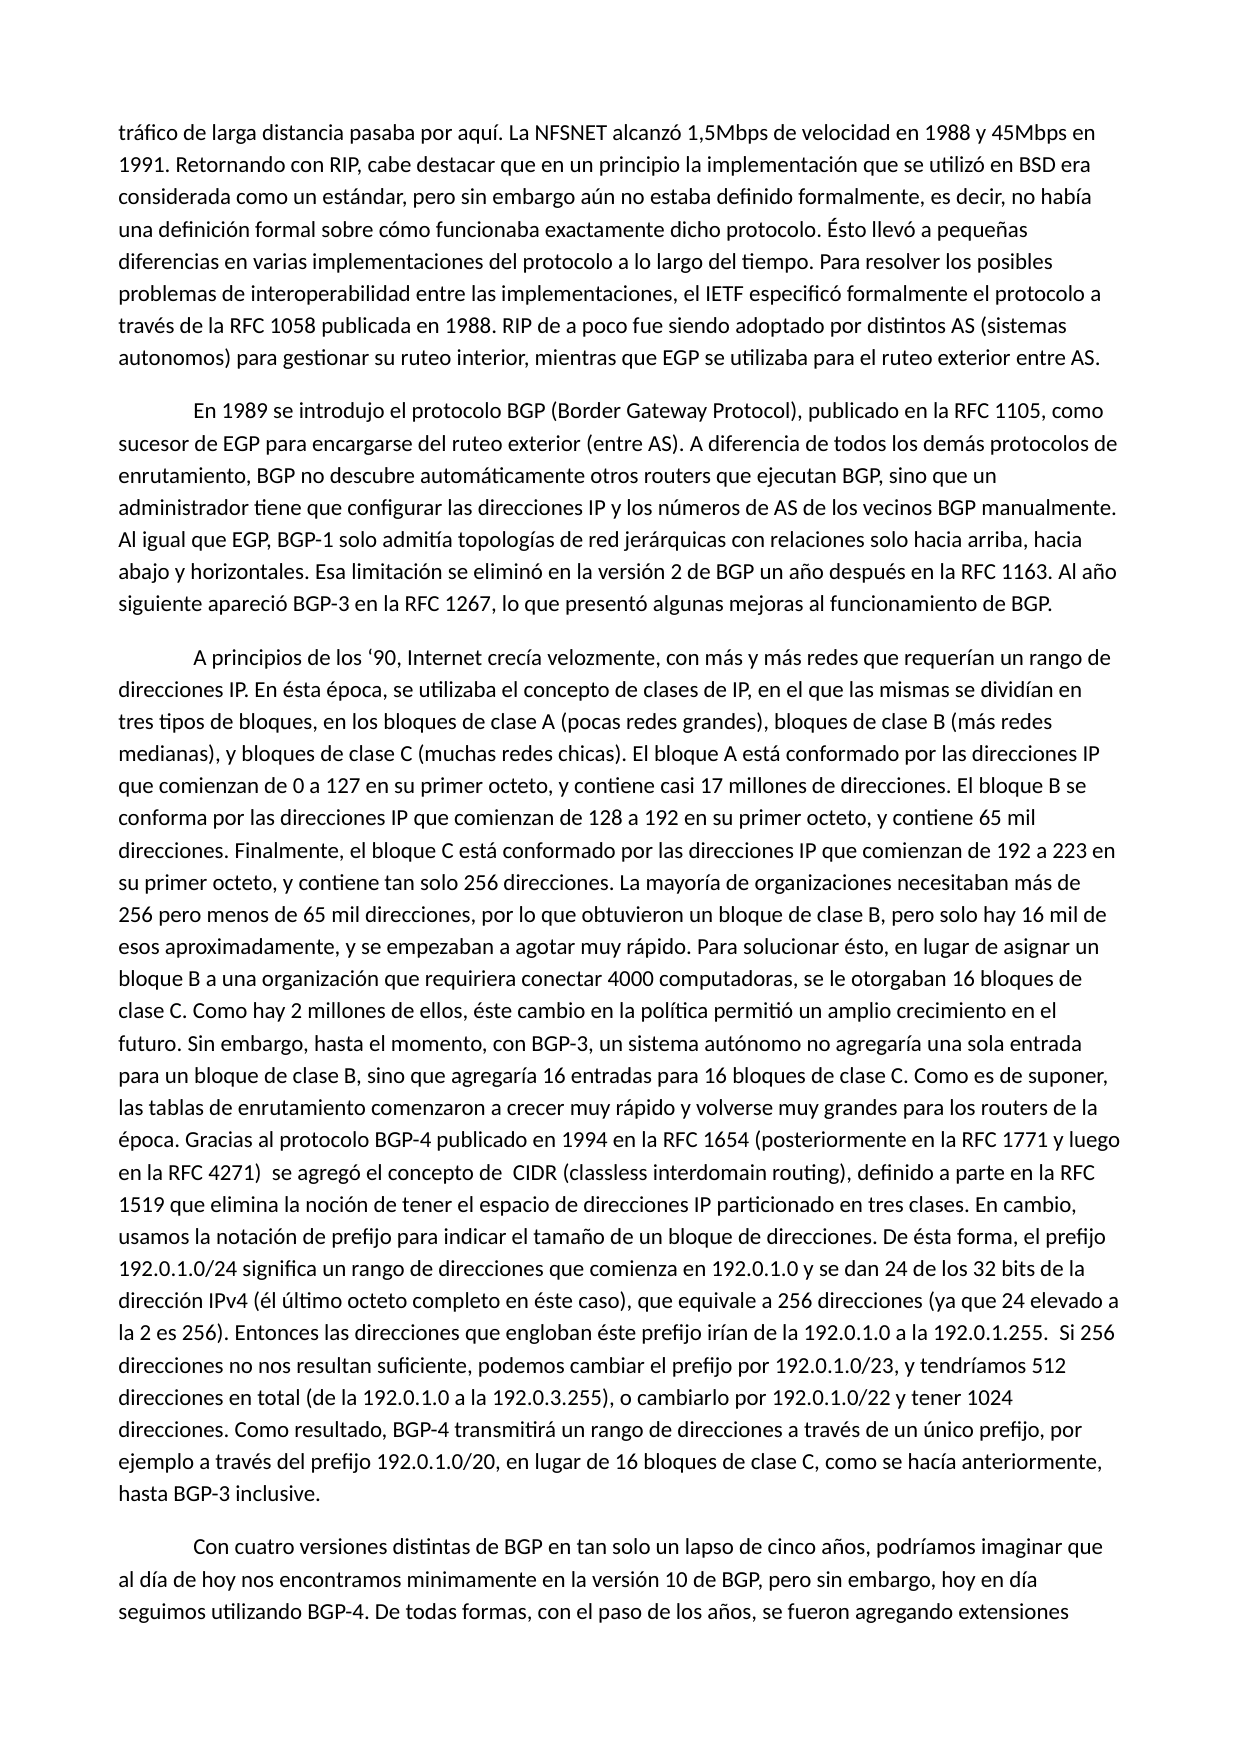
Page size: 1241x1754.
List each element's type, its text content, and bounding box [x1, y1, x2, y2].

text A principios de los ‘90, Internet crecía velozmente, con más y más redes que requerían un rango de direcciones IP. En ésta época, se utilizaba el concepto de clases de IP, en el que las mismas se dividían en tres tipos de bloques, en los bloques de clase A (pocas redes grandes), bloques de clase B (más redes medianas), y bloques de clase C (muchas redes chicas). El bloque A está conformado por las direcciones IP que comienzan de 0 a 127 en su primer octeto, y contiene casi 17 millones de direcciones. El bloque B se conforma por las direcciones IP que comienzan de 128 a 192 en su primer octeto, y contiene 65 mil direcciones. Finalmente, el bloque C está conformado por las direcciones IP que comienzan de 192 a 223 en su primer octeto, y contiene tan solo 256 direcciones. La mayoría de organizaciones necesitaban más de 256 pero menos de 65 mil direcciones, por lo que obtuvieron un bloque de clase B, pero solo hay 16 mil de esos aproximadamente, y se empezaban a agotar muy rápido. Para solucionar ésto, en lugar de asignar un bloque B a una organización que requiriera conectar 4000 computadoras, se le otorgaban 16 bloques de clase C. Como hay 2 millones de ellos, éste cambio en la política permitió un amplio crecimiento en el futuro. Sin embargo, hasta el momento, con BGP-3, un sistema autónomo no agregaría una sola entrada para un bloque de clase B, sino que agregaría 16 entradas para 16 bloques de clase C. Como es de suponer, las tablas de enrutamiento comenzaron a crecer muy rápido y volverse muy grandes para los routers de la época. Gracias al protocolo BGP-4 publicado en 1994 en la RFC 1654 (posteriormente en la RFC 1771 y luego en la RFC 4271) se agregó el concepto de CIDR (classless interdomain routing), definido a parte en la RFC 1519 que elimina la noción de tener el espacio de direcciones IP particionado en tres clases. En cambio, usamos la notación de prefijo para indicar el tamaño de un bloque de direcciones. De ésta forma, el prefijo 192.0.1.0/24 significa un rango de direcciones que comienza en 192.0.1.0 y se dan 24 de los 32 bits de la dirección IPv4 (él último octeto completo en éste caso), que equivale a 256 direcciones (ya que 24 elevado a la 2 es 256). Entonces las direcciones que engloban éste prefijo irían de la 192.0.1.0 a la 192.0.1.255. Si 256 direcciones no nos resultan suficiente, podemos cambiar el prefijo por 192.0.1.0/23, y tendríamos 512 direcciones en total (de la 192.0.1.0 a la 192.0.3.255), o cambiarlo por 192.0.1.0/22 y tener 1024 direcciones. Como resultado, BGP-4 transmitirá un rango de direcciones a través de un único prefijo, por ejemplo a través del prefijo 192.0.1.0/20, en lugar de 16 bloques de clase C, como se hacía anteriormente, hasta BGP-3 inclusive. [118, 643, 1122, 1507]
text En 1989 se introdujo el protocolo BGP (Border Gateway Protocol), publicado en la RFC 1105, como sucesor de EGP para encargarse del ruteo exterior (entre AS). A diferencia de todos los demás protocolos de enrutamiento, BGP no descubre automáticamente otros routers que ejecutan BGP, sino que un administrador tiene que configurar las direcciones IP y los números de AS de los vecinos BGP manualmente. Al igual que EGP, BGP-1 solo admitía topologías de red jerárquicas con relaciones solo hacia arriba, hacia abajo y horizontales. Esa limitación se eliminó en la versión 2 de BGP un año después en la RFC 1163. Al año siguiente apareció BGP-3 en la RFC 1267, lo que presentó algunas mejoras al funcionamiento de BGP. [118, 396, 1122, 618]
text Con cuatro versiones distintas de BGP en tan solo un lapso de cinco años, podríamos imaginar que al día de hoy nos encontramos minimamente en la versión 10 de BGP, pero sin embargo, hoy en día seguimos utilizando BGP-4. De todas formas, con el paso de los años, se fueron agregando extensiones [118, 1532, 1122, 1625]
text tráfico de larga distancia pasaba por aquí. La NFSNET alcanzó 1,5Mbps de velocidad en 1988 y 45Mbps en 1991. Retornando con RIP, cabe destacar que en un principio la implementación que se utilizó en BSD era considerada como un estándar, pero sin embargo aún no estaba definido formalmente, es decir, no había una definición formal sobre cómo funcionaba exactamente dicho protocolo. Ésto llevó a pequeñas diferencias en varias implementaciones del protocolo a lo largo del tiempo. Para resolver los posibles problemas de interoperabilidad entre las implementaciones, el IETF especificó formalmente el protocolo a través de la RFC 1058 publicada en 1988. RIP de a poco fue siendo adoptado por distintos AS (sistemas autonomos) para gestionar su ruteo interior, mientras que EGP se utilizaba para el ruteo exterior entre AS. [118, 118, 1122, 371]
